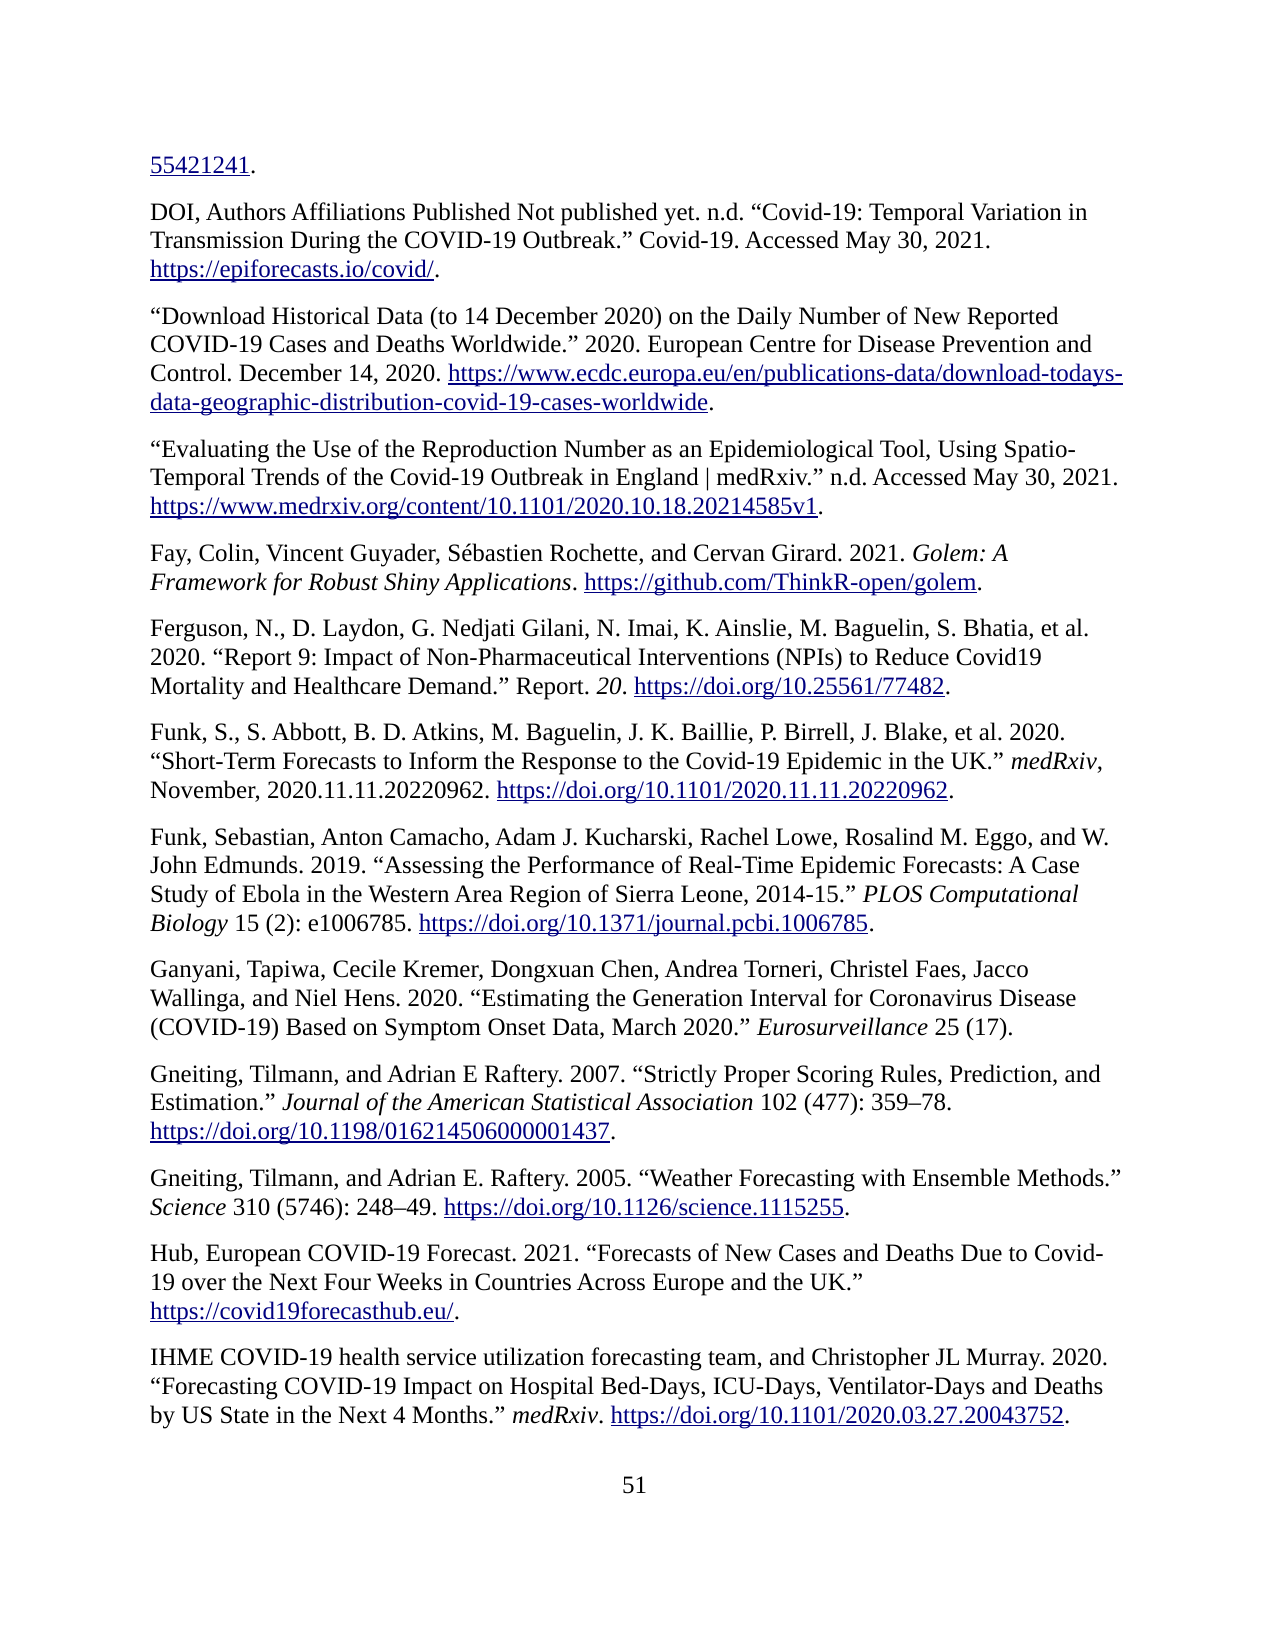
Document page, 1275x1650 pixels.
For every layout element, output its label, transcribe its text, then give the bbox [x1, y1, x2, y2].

text IHME COVID-19 health service utilization forecasting team, and Christopher JL Murray. 2020. “Forecasting COVID-19 Impact on Hospital Bed-Days, ICU-Days, Ventilator-Days and Deaths by US State in the Next 4 Months.” medRxiv. https://doi.org/10.1101/2020.03.27.20043752. [150, 1342, 1125, 1429]
text Fay, Colin, Vincent Guyader, Sébastien Rochette, and Cervan Girard. 2021. Golem: A Framework for Robust Shiny Applications. https://github.com/ThinkR-open/golem. [150, 538, 1125, 595]
text DOI, Authors Affiliations Published Not published yet. n.d. “Covid-19: Temporal Variation in Transmission During the COVID-19 Outbreak.” Covid-19. Accessed May 30, 2021. https://epiforecasts.io/covid/. [150, 197, 1125, 283]
text Hub, European COVID-19 Forecast. 2021. “Forecasts of New Cases and Deaths Due to Covid-19 over the Next Four Weeks in Countries Across Europe and the UK.” https://covid19forecasthub.eu/. [150, 1238, 1125, 1324]
text Funk, S., S. Abbott, B. D. Atkins, M. Baguelin, J. K. Baillie, P. Birrell, J. Blake, et al. 2020. “Short-Term Forecasts to Inform the Response to the Covid-19 Epidemic in the UK.” medRxiv, November, 2020.11.11.20220962. https://doi.org/10.1101/2020.11.11.20220962. [150, 717, 1125, 804]
text “Download Historical Data (to 14 December 2020) on the Daily Number of New Reported COVID-19 Cases and Deaths Worldwide.” 2020. European Centre for Disease Prevention and Control. December 14, 2020. https://www.ecdc.europa.eu/en/publications-data/download-todays-data-geographic-distribution-covid-19-cases-worldwide. [150, 301, 1125, 416]
text “Evaluating the Use of the Reproduction Number as an Epidemiological Tool, Using Spatio-Temporal Trends of the Covid-19 Outbreak in England | medRxiv.” n.d. Accessed May 30, 2021. https://www.medrxiv.org/content/10.1101/2020.10.18.20214585v1. [150, 434, 1125, 520]
text Ganyani, Tapiwa, Cecile Kremer, Dongxuan Chen, Andrea Torneri, Christel Faes, Jacco Wallinga, and Niel Hens. 2020. “Estimating the Generation Interval for Coronavirus Disease (COVID-19) Based on Symptom Onset Data, March 2020.” Eurosurveillance 25 (17). [150, 954, 1125, 1041]
text Ferguson, N., D. Laydon, G. Nedjati Gilani, N. Imai, K. Ainslie, M. Baguelin, S. Bhatia, et al. 2020. “Report 9: Impact of Non-Pharmaceutical Interventions (NPIs) to Reduce Covid19 Mortality and Healthcare Demand.” Report. 20. https://doi.org/10.25561/77482. [150, 613, 1125, 699]
text 55421241. [150, 150, 1125, 179]
text Gneiting, Tilmann, and Adrian E Raftery. 2007. “Strictly Proper Scoring Rules, Prediction, and Estimation.” Journal of the American Statistical Association 102 (477): 359–78. https://doi.org/10.1198/016214506000001437. [150, 1059, 1125, 1145]
text Gneiting, Tilmann, and Adrian E. Raftery. 2005. “Weather Forecasting with Ensemble Methods.” Science 310 (5746): 248–49. https://doi.org/10.1126/science.1115255. [150, 1163, 1125, 1220]
text Funk, Sebastian, Anton Camacho, Adam J. Kucharski, Rachel Lowe, Rosalind M. Eggo, and W. John Edmunds. 2019. “Assessing the Performance of Real-Time Epidemic Forecasts: A Case Study of Ebola in the Western Area Region of Sierra Leone, 2014-15.” PLOS Computational Biology 15 (2): e1006785. https://doi.org/10.1371/journal.pcbi.1006785. [150, 822, 1125, 937]
